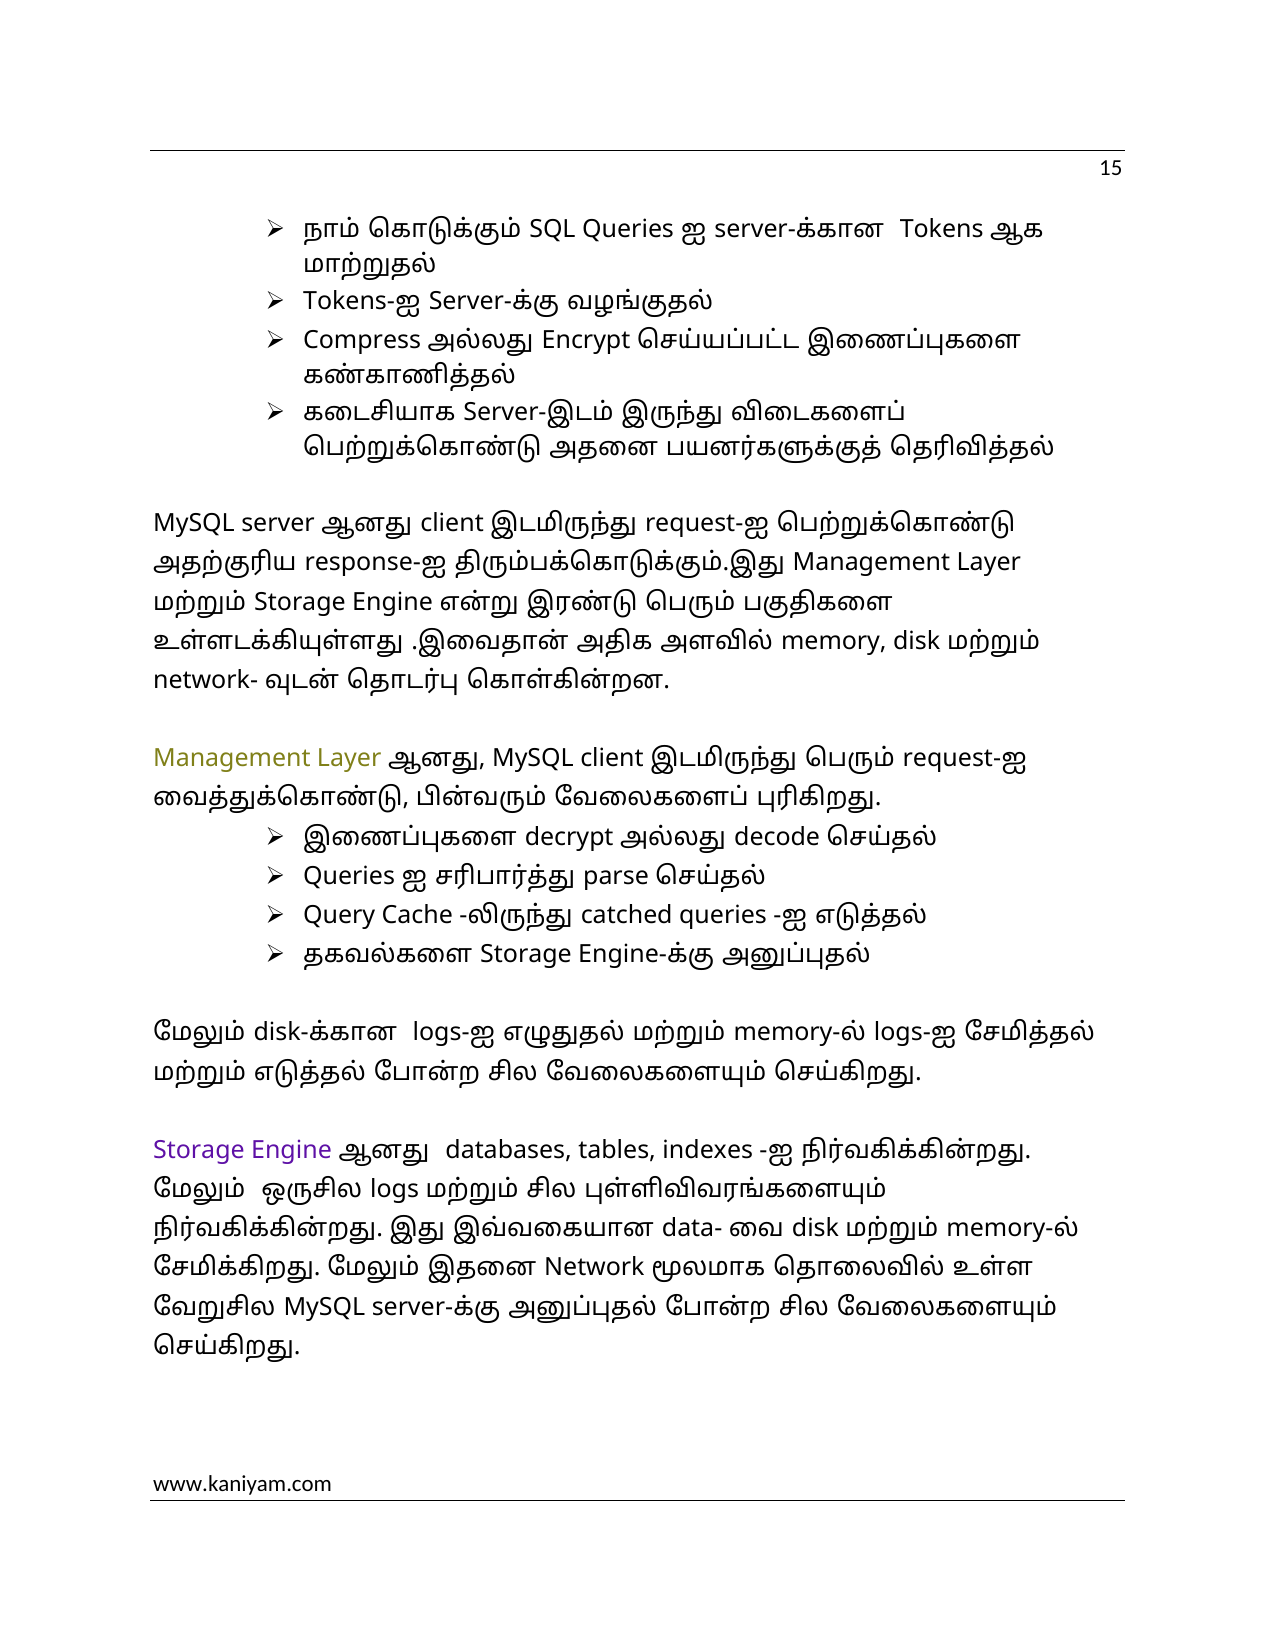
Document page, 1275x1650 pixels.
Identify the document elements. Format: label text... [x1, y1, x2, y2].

list கடைசியாக Server-இடம் இருந்து விடைகளைப் பெற்றுக்கொண்டு அதனை பயனர்களுக்குத் தெரிவித்தல் [265, 394, 1122, 461]
list Compress அல்லது Encrypt செய்யப்பட்ட இணைப்புகளை கண்காணித்தல் [265, 322, 1122, 389]
text Management Layer ஆனது, MySQL client இடமிருந்து பெரும் request-ஐ வைத்துக்கொண்டு, பின்வரும் வேலைகளைப் புரிகிறது. [153, 740, 1122, 813]
text Storage Engine ஆனது databases, tables, indexes -ஐ நிர்வகிக்கின்றது. மேலும் ஒருசில logs மற்றும் சில புள்ளிவிவரங்களையும் நிர்வகிக்கின்றது. இது இவ்வகையான data- வை disk மற்றும் memory-ல் சேமிக்கிறது. மேலும் இதனை Network மூலமாக தொலைவில் உள்ள வேறுசில MySQL server-க்கு அனுப்புதல் போன்ற சில வேலைகளையும் செய்கிறது. [153, 1131, 1122, 1361]
list நாம் கொடுக்கும் SQL Queries ஐ server-க்கான Tokens ஆக மாற்றுதல் [265, 211, 1122, 278]
list இணைப்புகளை decrypt அல்லது decode செய்தல் [265, 818, 1122, 852]
list தகவல்களை Storage Engine-க்கு அனுப்புதல் [265, 936, 1122, 1009]
list Tokens-ஐ Server-க்கு வழங்குதல் [265, 282, 1122, 317]
list Query Cache -லிருந்து catched queries -ஐ எடுத்தல் [265, 896, 1122, 931]
list Queries ஐ சரிபார்த்து parse செய்தல் [265, 857, 1122, 891]
text MySQL server ஆனது client இடமிருந்து request-ஐ பெற்றுக்கொண்டு அதற்குரிய response-ஐ திரும்பக்கொடுக்கும்.இது Management Layer மற்றும் Storage Engine என்று இரண்டு பெரும் பகுதிகளை உள்ளடக்கியுள்ளது .இவைதான் அதிக அளவில் memory, disk மற்றும் network- வுடன் தொடர்பு கொள்கின்றன. [153, 505, 1122, 696]
text மேலும் disk-க்கான logs-ஐ எழுதுதல் மற்றும் memory-ல் logs-ஐ சேமித்தல் மற்றும் எடுத்தல் போன்ற சில வேலைகளையும் செய்கிறது. [153, 1014, 1122, 1087]
